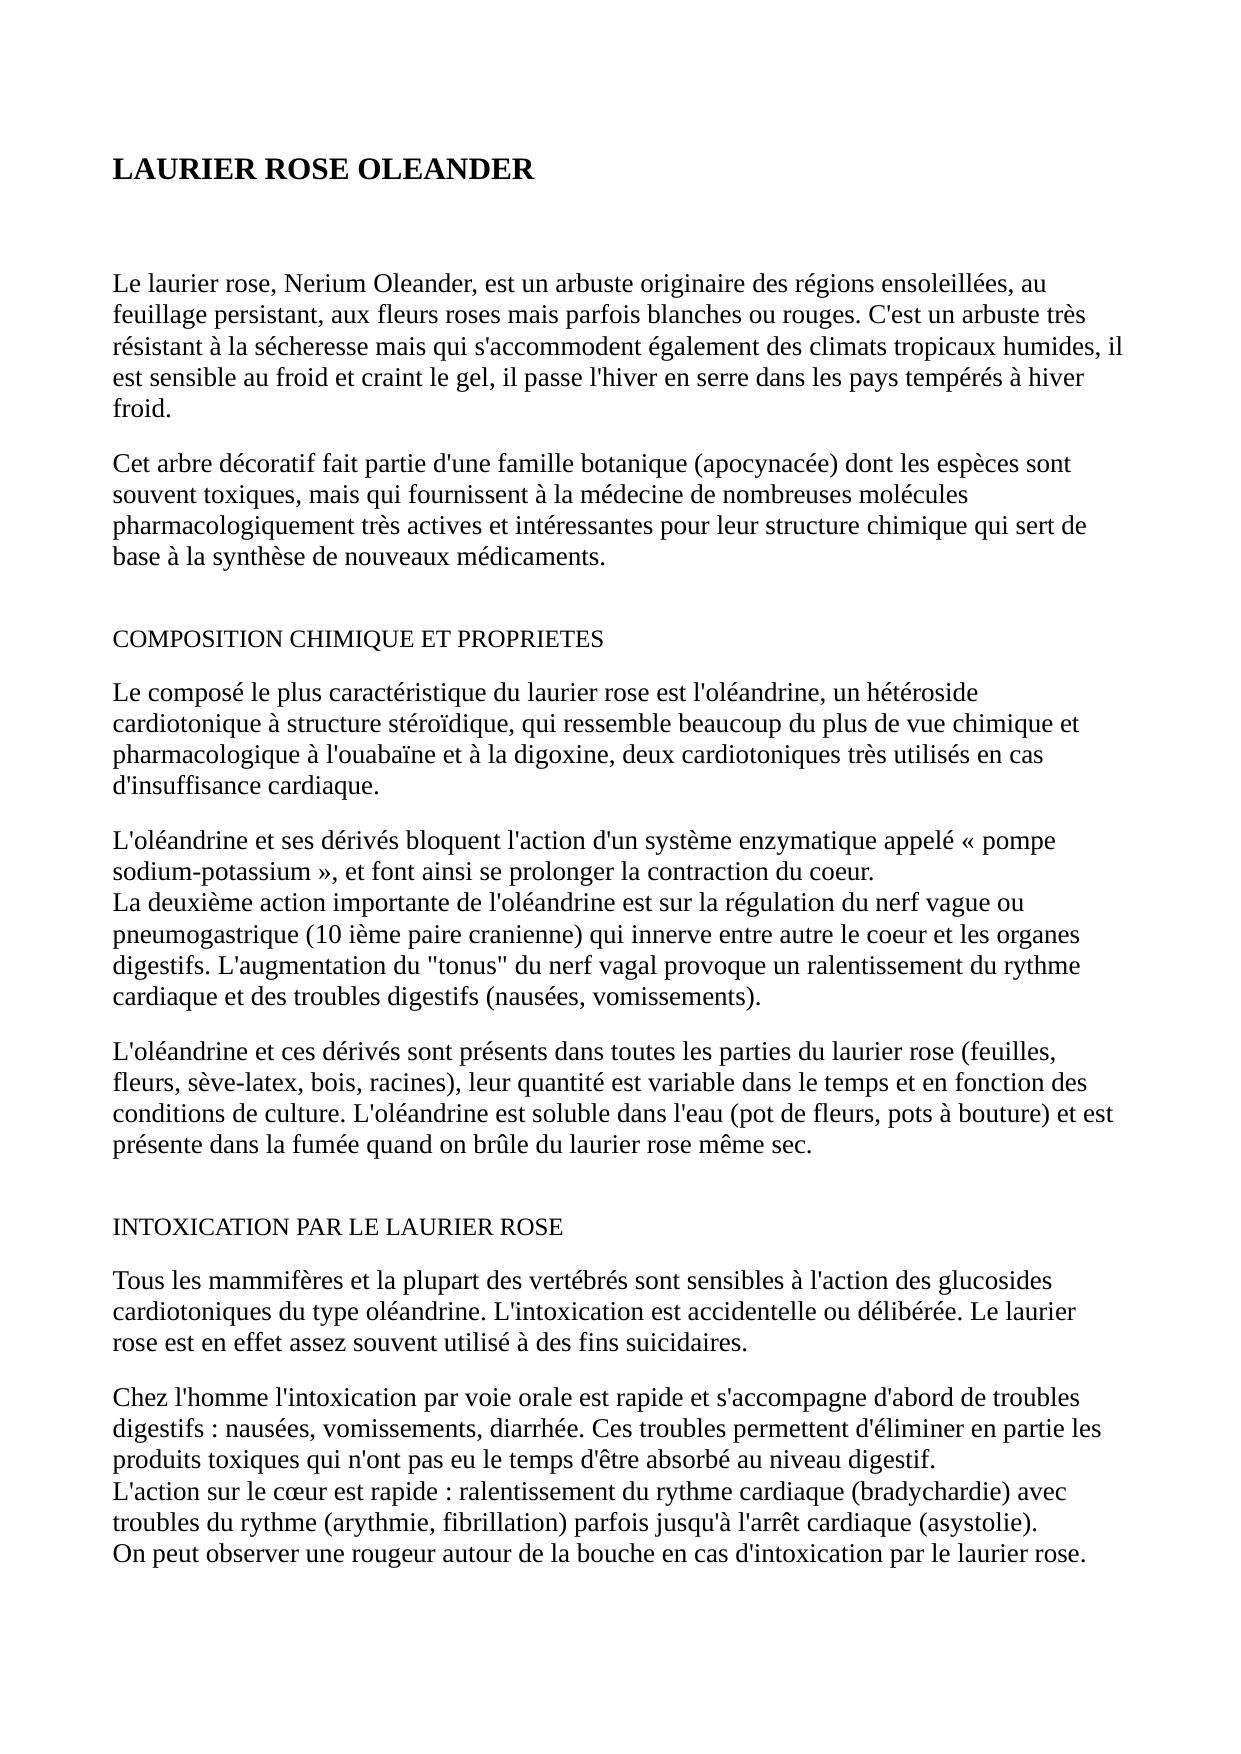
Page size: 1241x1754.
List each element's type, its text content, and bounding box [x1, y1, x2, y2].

text Cet arbre décoratif fait partie d'une famille botanique (apocynacée) dont les espèces sont souvent toxiques, mais qui fournissent à la médecine de nombreuses molécules pharmacologiquement très actives et intéressantes pour leur structure chimique qui sert de base à la synthèse de nouveaux médicaments. [112, 447, 1128, 600]
text INTOXICATION PAR LE LAURIER ROSE [112, 1212, 1128, 1241]
text L'oléandrine et ses dérivés bloquent l'action d'un système enzymatique appelé « pompe sodium-potassium », et font ainsi se prolonger la contraction du coeur. La deuxième action importante de l'oléandrine est sur la régulation du nerf vague ou pneumogastrique (10 ième paire cranienne) qui innerve entre autre le coeur et les organes digestifs. L'augmentation du "tonus" du nerf vagal provoque un ralentissement du rythme cardiaque et des troubles digestifs (nausées, vomissements). [112, 824, 1128, 1011]
text Le laurier rose, Nerium Oleander, est un arbuste originaire des régions ensoleillées, au feuillage persistant, aux fleurs roses mais parfois blanches ou rouges. C'est un arbuste très résistant à la sécheresse mais qui s'accommodent également des climats tropicaux humides, il est sensible au froid et craint le gel, il passe l'hiver en serre dans les pays tempérés à hiver froid. [112, 267, 1128, 423]
text LAURIER ROSE OLEANDER [112, 150, 1128, 186]
text L'oléandrine et ces dérivés sont présents dans toutes les parties du laurier rose (feuilles, fleurs, sève-latex, bois, racines), leur quantité est variable dans le temps et en fonction des conditions de culture. L'oléandrine est soluble dans l'eau (pot de fleurs, pots à bouture) et est présente dans la fumée quand on brûle du laurier rose même sec. [112, 1035, 1128, 1188]
text COMPOSITION CHIMIQUE ET PROPRIETES [112, 624, 1128, 652]
text Tous les mammifères et la plupart des vertébrés sont sensibles à l'action des glucosides cardiotoniques du type oléandrine. L'intoxication est accidentelle ou délibérée. Le laurier rose est en effet assez souvent utilisé à des fins suicidaires. [112, 1264, 1128, 1358]
text Chez l'homme l'intoxication par voie orale est rapide et s'accompagne d'abord de troubles digestifs : nausées, vomissements, diarrhée. Ces troubles permettent d'éliminer en partie les produits toxiques qui n'ont pas eu le temps d'être absorbé au niveau digestif. L'action sur le cœur est rapide : ralentissement du rythme cardiaque (bradychardie) avec troubles du rythme (arythmie, fibrillation) parfois jusqu'à l'arrêt cardiaque (asystolie). On peut observer une rougeur autour de la bouche en cas d'intoxication par le laurier rose. [112, 1381, 1128, 1568]
text Le composé le plus caractéristique du laurier rose est l'oléandrine, un hétéroside cardiotonique à structure stéroïdique, qui ressemble beaucoup du plus de vue chimique et pharmacologique à l'ouabaïne et à la digoxine, deux cardiotoniques très utilisés en cas d'insuffisance cardiaque. [112, 676, 1128, 801]
